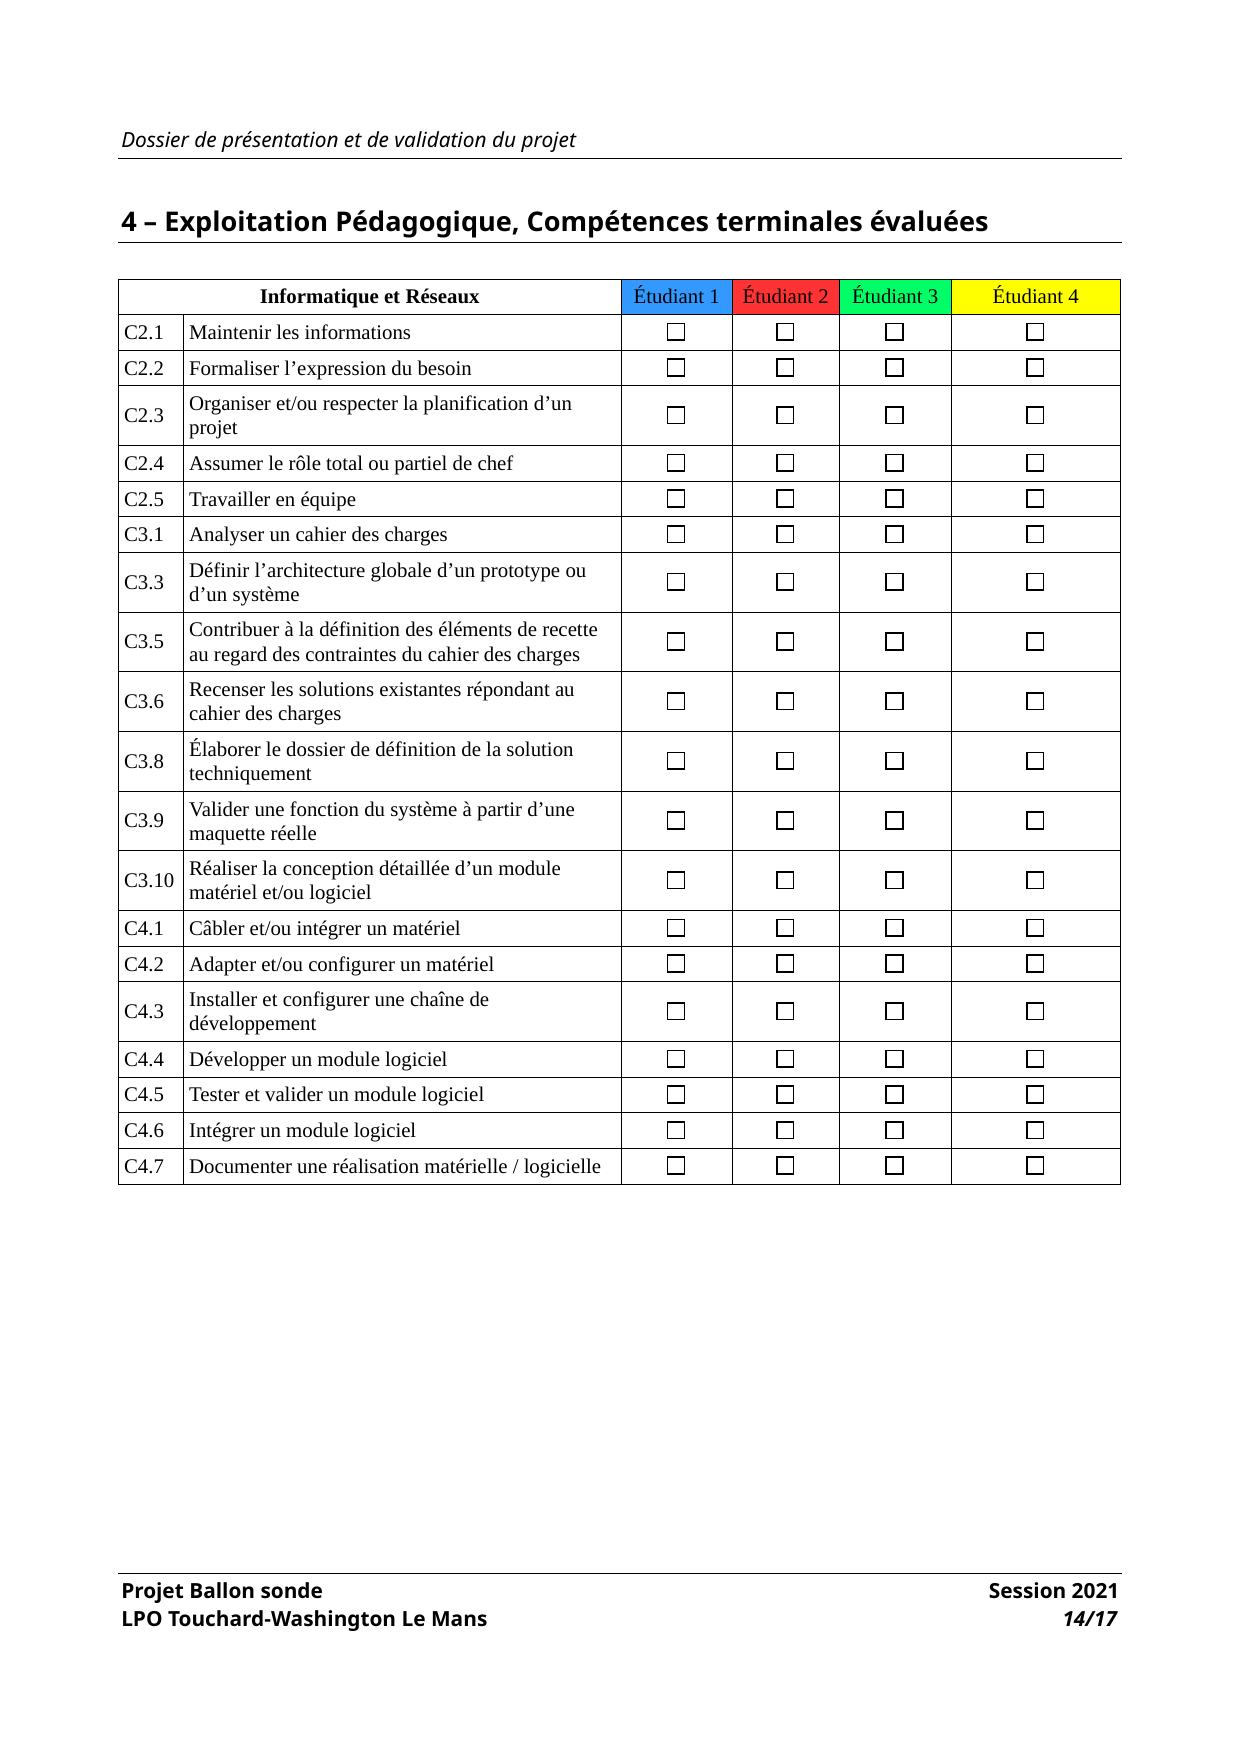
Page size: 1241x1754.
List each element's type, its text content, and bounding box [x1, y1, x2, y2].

table_cell [622, 1113, 732, 1148]
table_cell [840, 446, 951, 481]
subtitle Exploitation Pédagogique, Compétences terminales évaluées [118, 199, 1122, 242]
table_cell [952, 386, 1120, 445]
table_cell [622, 482, 732, 516]
table_cell [622, 386, 732, 445]
table_cell C4.3 [119, 982, 183, 1041]
table_cell [840, 1078, 951, 1112]
table_cell [733, 1113, 839, 1148]
table_cell [622, 672, 732, 731]
table_cell Définir l’architecture globale d’un prototype ou d’un système [184, 553, 621, 612]
table_cell [733, 315, 839, 350]
table_cell [952, 482, 1120, 516]
table_cell C2.1 [119, 315, 183, 350]
table_cell [622, 792, 732, 850]
table_cell [733, 482, 839, 516]
table_cell C4.6 [119, 1113, 183, 1148]
table_cell Maintenir les informations [184, 315, 621, 350]
table_cell [952, 1042, 1120, 1077]
table_cell [622, 982, 732, 1041]
table_cell [840, 947, 951, 981]
table_cell Tester et valider un module logiciel [184, 1078, 621, 1112]
table_cell [622, 1149, 732, 1183]
table_cell [622, 517, 732, 552]
table_cell [952, 851, 1120, 910]
table_cell [952, 1113, 1120, 1148]
table_cell C4.4 [119, 1042, 183, 1077]
table_cell [622, 732, 732, 791]
table_cell [952, 351, 1120, 385]
table_cell [733, 1078, 839, 1112]
table_cell Installer et configurer une chaîne de développement [184, 982, 621, 1041]
table_cell C2.2 [119, 351, 183, 385]
table_cell [733, 613, 839, 671]
table_cell [840, 553, 951, 612]
table_cell [952, 517, 1120, 552]
table_cell [840, 851, 951, 910]
table_cell [733, 732, 839, 791]
table_cell Développer un module logiciel [184, 1042, 621, 1077]
table_header Informatique et Réseaux [119, 280, 621, 314]
table_cell Recenser les solutions existantes répondant au cahier des charges [184, 672, 621, 731]
table_cell [840, 315, 951, 350]
table_cell C4.1 [119, 911, 183, 946]
table_cell C3.1 [119, 517, 183, 552]
table_cell [952, 613, 1120, 671]
table_cell [733, 851, 839, 910]
table_cell [733, 911, 839, 946]
table_cell [840, 613, 951, 671]
table_cell [840, 732, 951, 791]
table_cell [622, 1078, 732, 1112]
table_cell Intégrer un module logiciel [184, 1113, 621, 1148]
table_cell [733, 1042, 839, 1077]
table_cell [840, 482, 951, 516]
table_cell [622, 911, 732, 946]
table_cell Organiser et/ou respecter la planification d’un projet [184, 386, 621, 445]
table_cell [840, 792, 951, 850]
table_cell [622, 1042, 732, 1077]
table_cell C2.4 [119, 446, 183, 481]
table_cell Élaborer le dossier de définition de la solution techniquement [184, 732, 621, 791]
table_cell [622, 553, 732, 612]
table_cell [840, 982, 951, 1041]
table_cell C3.9 [119, 792, 183, 850]
table_cell [733, 553, 839, 612]
table_cell [840, 1149, 951, 1183]
table_cell [952, 553, 1120, 612]
table_cell C3.10 [119, 851, 183, 910]
table_cell [733, 982, 839, 1041]
table_cell [840, 351, 951, 385]
table_header Étudiant 2 [733, 280, 839, 314]
table_cell Adapter et/ou configurer un matériel [184, 947, 621, 981]
table_cell C3.8 [119, 732, 183, 791]
table_cell [952, 672, 1120, 731]
table_cell C4.5 [119, 1078, 183, 1112]
table_cell C2.3 [119, 386, 183, 445]
table_cell [952, 1078, 1120, 1112]
table_cell [840, 1042, 951, 1077]
table_cell [622, 446, 732, 481]
table_cell Câbler et/ou intégrer un matériel [184, 911, 621, 946]
table_cell C2.5 [119, 482, 183, 516]
table_cell [952, 1149, 1120, 1183]
table_cell [733, 517, 839, 552]
table_cell [622, 613, 732, 671]
table_cell [733, 1149, 839, 1183]
table_cell [733, 792, 839, 850]
table_cell Analyser un cahier des charges [184, 517, 621, 552]
table_cell [952, 446, 1120, 481]
table_header Étudiant 1 [622, 280, 732, 314]
table_cell Réaliser la conception détaillée d’un module matériel et/ou logiciel [184, 851, 621, 910]
table_cell [733, 446, 839, 481]
table_cell [622, 947, 732, 981]
table_cell [952, 947, 1120, 981]
table_cell [622, 851, 732, 910]
table_cell Formaliser l’expression du besoin [184, 351, 621, 385]
table_cell Valider une fonction du système à partir d’une maquette réelle [184, 792, 621, 850]
table_cell [840, 517, 951, 552]
table_cell C3.5 [119, 613, 183, 671]
table_cell [952, 315, 1120, 350]
table_cell [733, 947, 839, 981]
table_cell [840, 386, 951, 445]
table_cell [733, 351, 839, 385]
table_cell C3.3 [119, 553, 183, 612]
table_cell C4.7 [119, 1149, 183, 1183]
table_cell [952, 982, 1120, 1041]
table_header Étudiant 4 [952, 280, 1120, 314]
table_cell [733, 386, 839, 445]
table_cell Contribuer à la définition des éléments de recette au regard des contraintes du cahier des charges [184, 613, 621, 671]
table_cell [952, 792, 1120, 850]
table_cell Travailler en équipe [184, 482, 621, 516]
table_cell [840, 911, 951, 946]
table_cell C4.2 [119, 947, 183, 981]
table_cell [840, 672, 951, 731]
table_cell [952, 911, 1120, 946]
table_header Étudiant 3 [840, 280, 951, 314]
table_cell Documenter une réalisation matérielle / logicielle [184, 1149, 621, 1183]
table_cell Assumer le rôle total ou partiel de chef [184, 446, 621, 481]
table_cell [622, 315, 732, 350]
table_cell [840, 1113, 951, 1148]
table_cell [733, 672, 839, 731]
table_cell C3.6 [119, 672, 183, 731]
table_cell [952, 732, 1120, 791]
table_cell [622, 351, 732, 385]
